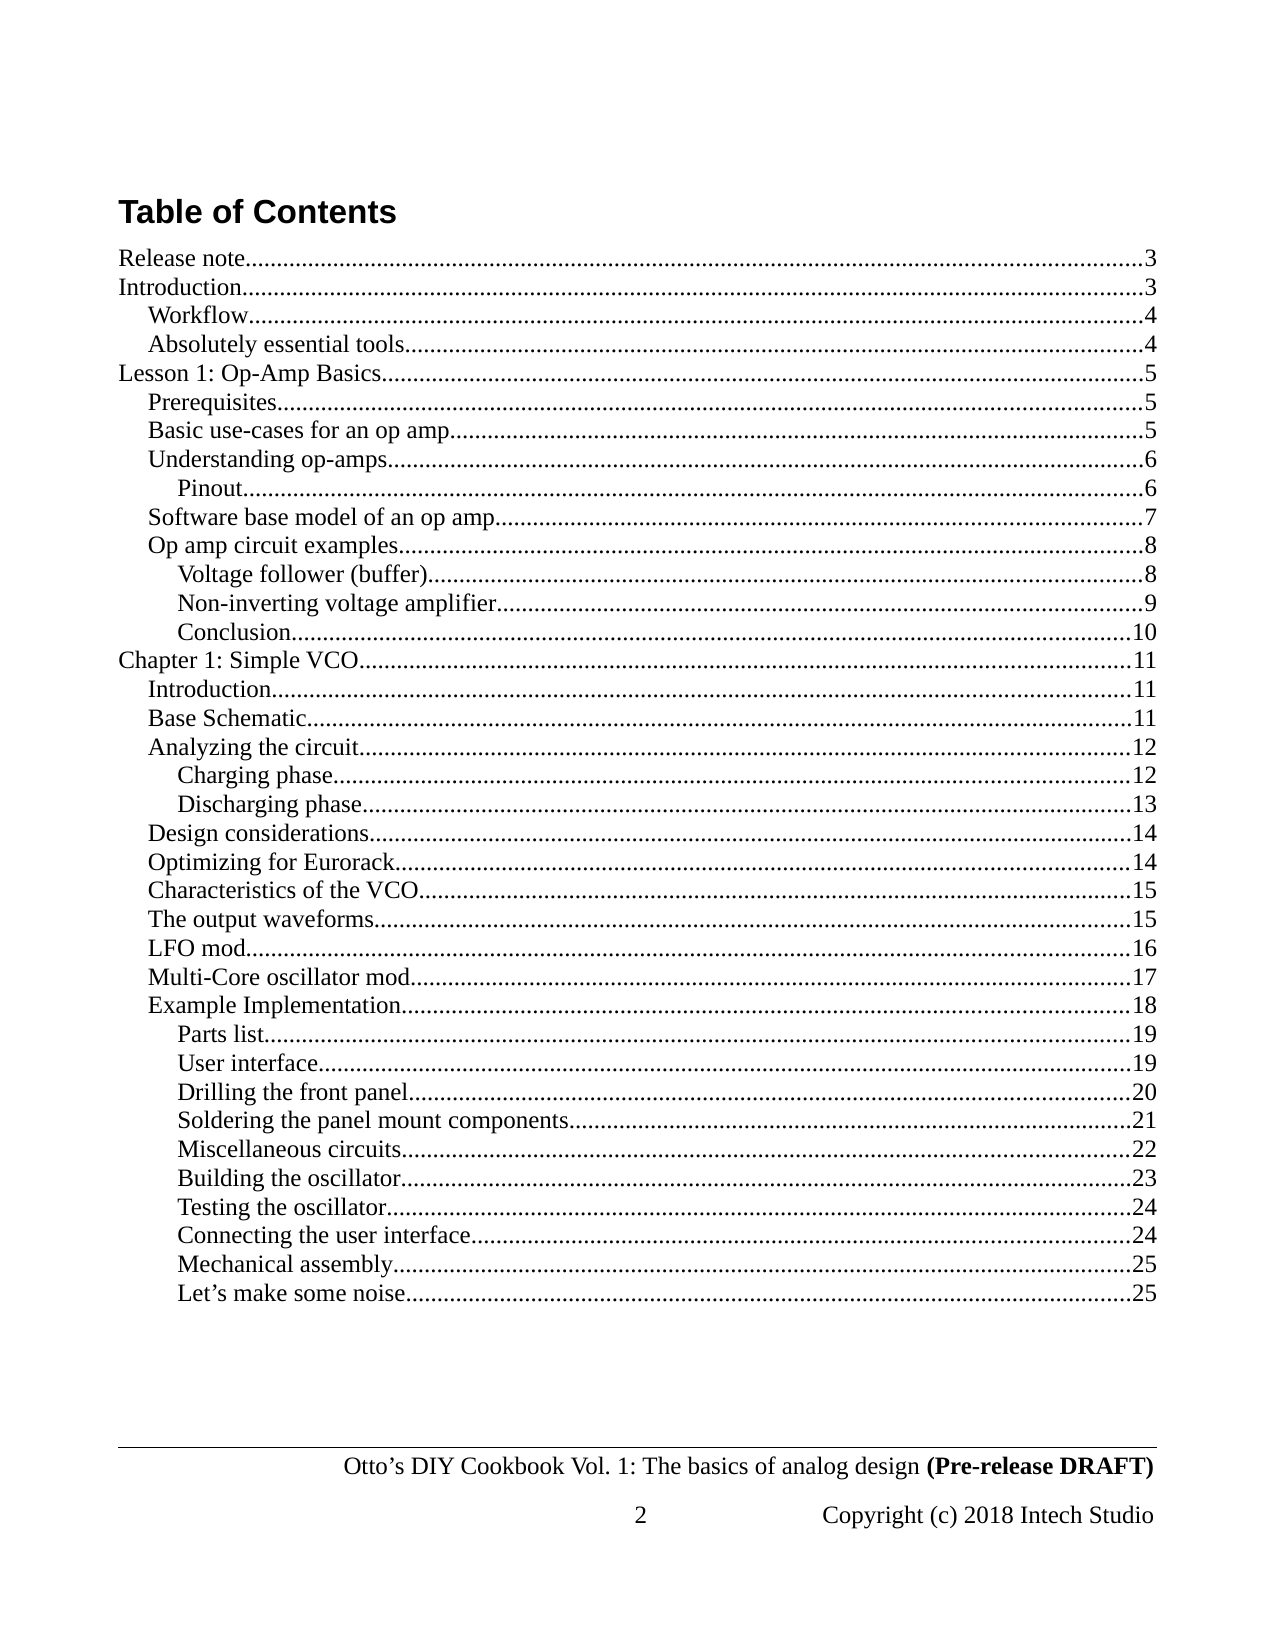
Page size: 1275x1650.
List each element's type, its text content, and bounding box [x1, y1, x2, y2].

text Lesson 1: Op-Amp Basics 5 [118, 358, 1157, 387]
text Non-inverting voltage amplifier 9 [177, 588, 1157, 617]
text LFO mod 16 [148, 933, 1157, 962]
text Workflow 4 [148, 301, 1157, 329]
text Introduction 3 [118, 272, 1157, 301]
text Voltage follower (buffer) 8 [177, 559, 1157, 588]
text Basic use-cases for an op amp 5 [148, 416, 1157, 444]
text Software base model of an op amp 7 [148, 502, 1157, 531]
subtitle Table of Contents [118, 192, 1157, 231]
text Pinout 6 [177, 473, 1157, 502]
text Op amp circuit examples 8 [148, 531, 1157, 559]
text Multi-Core oscillator mod 17 [148, 962, 1157, 991]
text Mechanical assembly 25 [177, 1249, 1157, 1278]
text Example Implementation 18 [148, 991, 1157, 1019]
text Conclusion 10 [177, 617, 1157, 646]
text Optimizing for Eurorack 14 [148, 847, 1157, 876]
text Discharging phase 13 [177, 789, 1157, 818]
text Charging phase 12 [177, 761, 1157, 789]
text Building the oscillator 23 [177, 1163, 1157, 1192]
text Base Schematic 11 [148, 703, 1157, 732]
text Let’s make some noise 25 [177, 1278, 1157, 1307]
text Soldering the panel mount components 21 [177, 1106, 1157, 1134]
text Characteristics of the VCO 15 [148, 876, 1157, 904]
text Prerequisites 5 [148, 387, 1157, 416]
text Drilling the front panel 20 [177, 1077, 1157, 1106]
text The output waveforms 15 [148, 904, 1157, 933]
text Testing the oscillator 24 [177, 1192, 1157, 1221]
text Design considerations 14 [148, 818, 1157, 847]
text Parts list 19 [177, 1019, 1157, 1048]
text Absolutely essential tools 4 [148, 329, 1157, 358]
text Chapter 1: Simple VCO 11 [118, 646, 1157, 674]
text Miscellaneous circuits 22 [177, 1134, 1157, 1163]
text Release note 3 [118, 243, 1157, 272]
text Analyzing the circuit 12 [148, 732, 1157, 761]
text Introduction 11 [148, 674, 1157, 703]
text Connecting the user interface 24 [177, 1221, 1157, 1249]
text Understanding op-amps 6 [148, 444, 1157, 473]
text User interface 19 [177, 1048, 1157, 1077]
